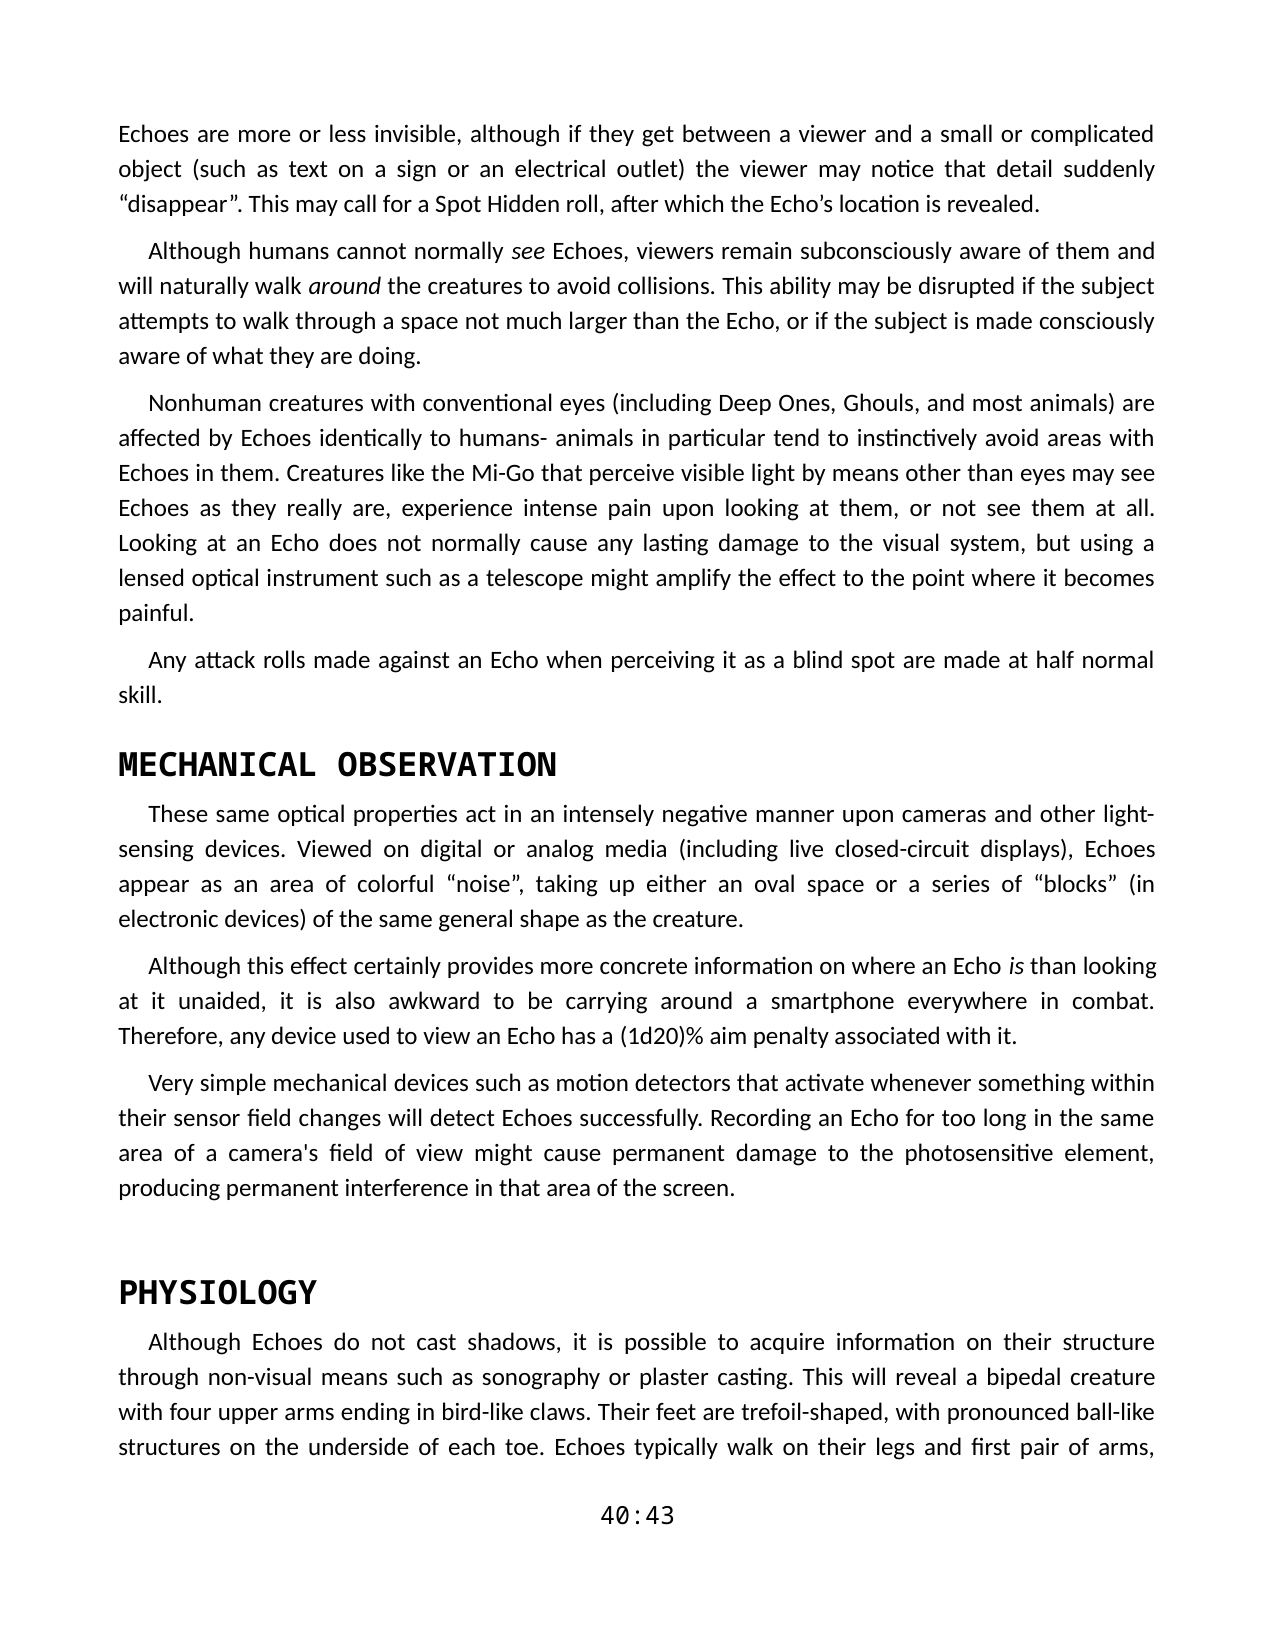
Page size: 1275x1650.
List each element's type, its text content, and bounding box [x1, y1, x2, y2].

text Nonhuman creatures with conventional eyes (including Deep Ones, Ghouls, and most animals) are affected by Echoes identically to humans- animals in particular tend to instinctively avoid areas with Echoes in them. Creatures like the Mi-Go that perceive visible light by means other than eyes may see Echoes as they really are, experience intense pain upon looking at them, or not see them at all. Looking at an Echo does not normally cause any lasting damage to the visual system, but using a lensed optical instrument such as a telescope might amplify the effect to the point where it becomes painful. [118, 387, 1157, 628]
text Although Echoes do not cast shadows, it is possible to acquire information on their structure through non-visual means such as sonography or plaster casting. This will reveal a bipedal creature with four upper arms ending in bird-like claws. Their feet are trefoil-shaped, with pronounced ball-like structures on the underside of each toe. Echoes typically walk on their legs and first pair of arms, [118, 1327, 1157, 1462]
subtitle PHYSIOLOGY [118, 1269, 1157, 1314]
subtitle MECHANICAL OBSERVATION [118, 741, 1157, 786]
text Any attack rolls made against an Echo when perceiving it as a blind spot are made at half normal skill. [118, 644, 1157, 709]
text These same optical properties act in an intensely negative manner upon cameras and other light-sensing devices. Viewed on digital or analog media (including live closed-circuit displays), Echoes appear as an area of colorful “noise”, taking up either an oval space or a series of “blocks” (in electronic devices) of the same general shape as the creature. [118, 798, 1157, 934]
text Although this effect certainly provides more concrete information on where an Echo is than looking at it unaided, it is also awkward to be carrying around a smartphone everywhere in combat. Therefore, any device used to view an Echo has a (1d20)% aim penalty associated with it. [118, 950, 1157, 1051]
text Echoes are more or less invisible, although if they get between a viewer and a small or complicated object (such as text on a sign or an electrical outlet) the viewer may notice that detail suddenly “disappear”. This may call for a Spot Hidden roll, after which the Echo’s location is revealed. [118, 118, 1157, 219]
text Although humans cannot normally see Echoes, viewers remain subconsciously aware of them and will naturally walk around the creatures to avoid collisions. This ability may be disrupted if the subject attempts to walk through a space not much larger than the Echo, or if the subject is made consciously aware of what they are doing. [118, 235, 1157, 371]
text Very simple mechanical devices such as motion detectors that activate whenever something within their sensor field changes will detect Echoes successfully. Recording an Echo for too long in the same area of a camera's field of view might cause permanent damage to the photosensitive element, producing permanent interference in that area of the screen. [118, 1067, 1157, 1203]
